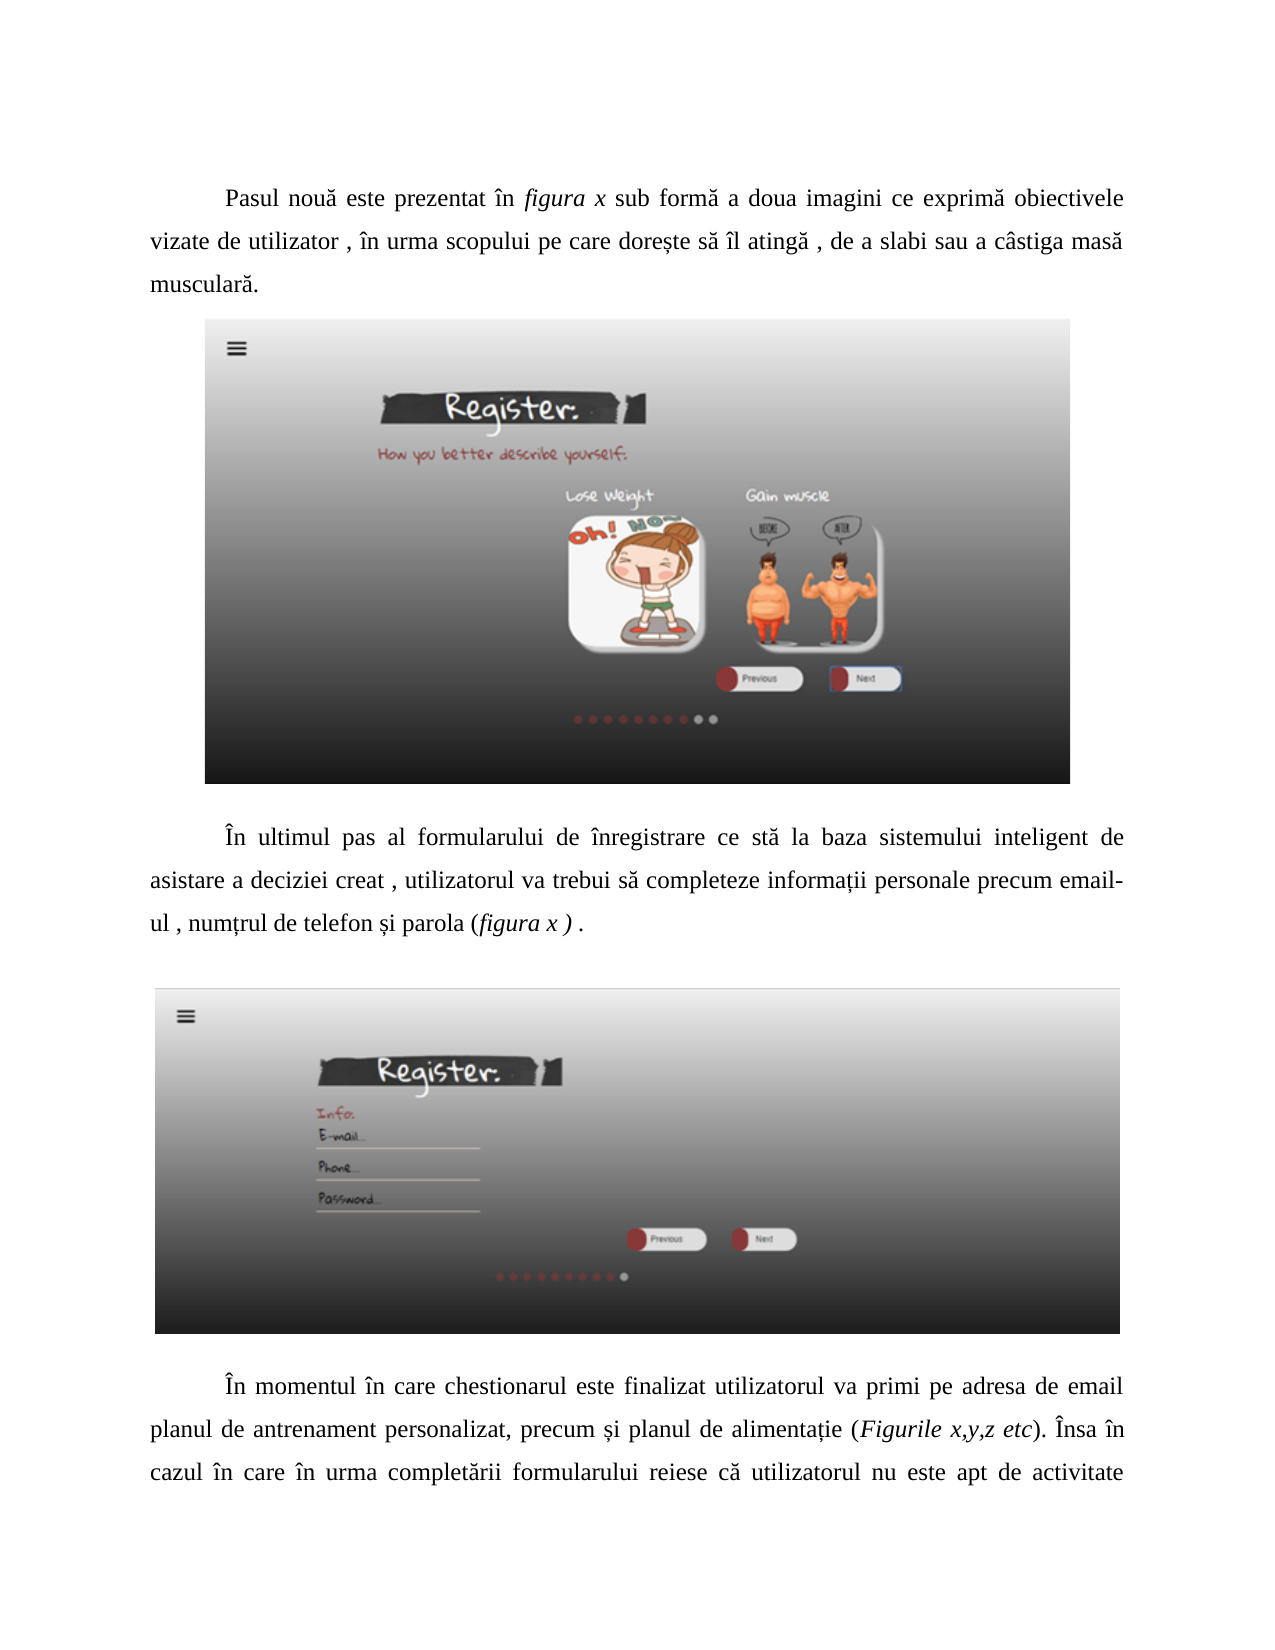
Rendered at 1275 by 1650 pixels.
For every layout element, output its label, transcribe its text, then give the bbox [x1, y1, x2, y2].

picture [155, 988, 1120, 1334]
picture [204, 317, 1071, 784]
text În ultimul pas al formularului de înregistrare ce stă la baza sistemului inteligent de asistare a deciziei creat , utilizatorul va trebui să completeze informații personale precum email-ul , numțrul de telefon și parola (figura x ) . [150, 822, 1125, 937]
text Pasul nouă este prezentat în figura x sub formă a doua imagini ce exprimă obiectivele vizate de utilizator , în urma scopului pe care dorește să îl atingă , de a slabi sau a câstiga masă musculară. [150, 183, 1125, 298]
text În momentul în care chestionarul este finalizat utilizatorul va primi pe adresa de email planul de antrenament personalizat, precum și planul de alimentație (Figurile x,y,z etc). Însa în cazul în care în urma completării formularului reiese că utilizatorul nu este apt de activitate [150, 1371, 1125, 1486]
